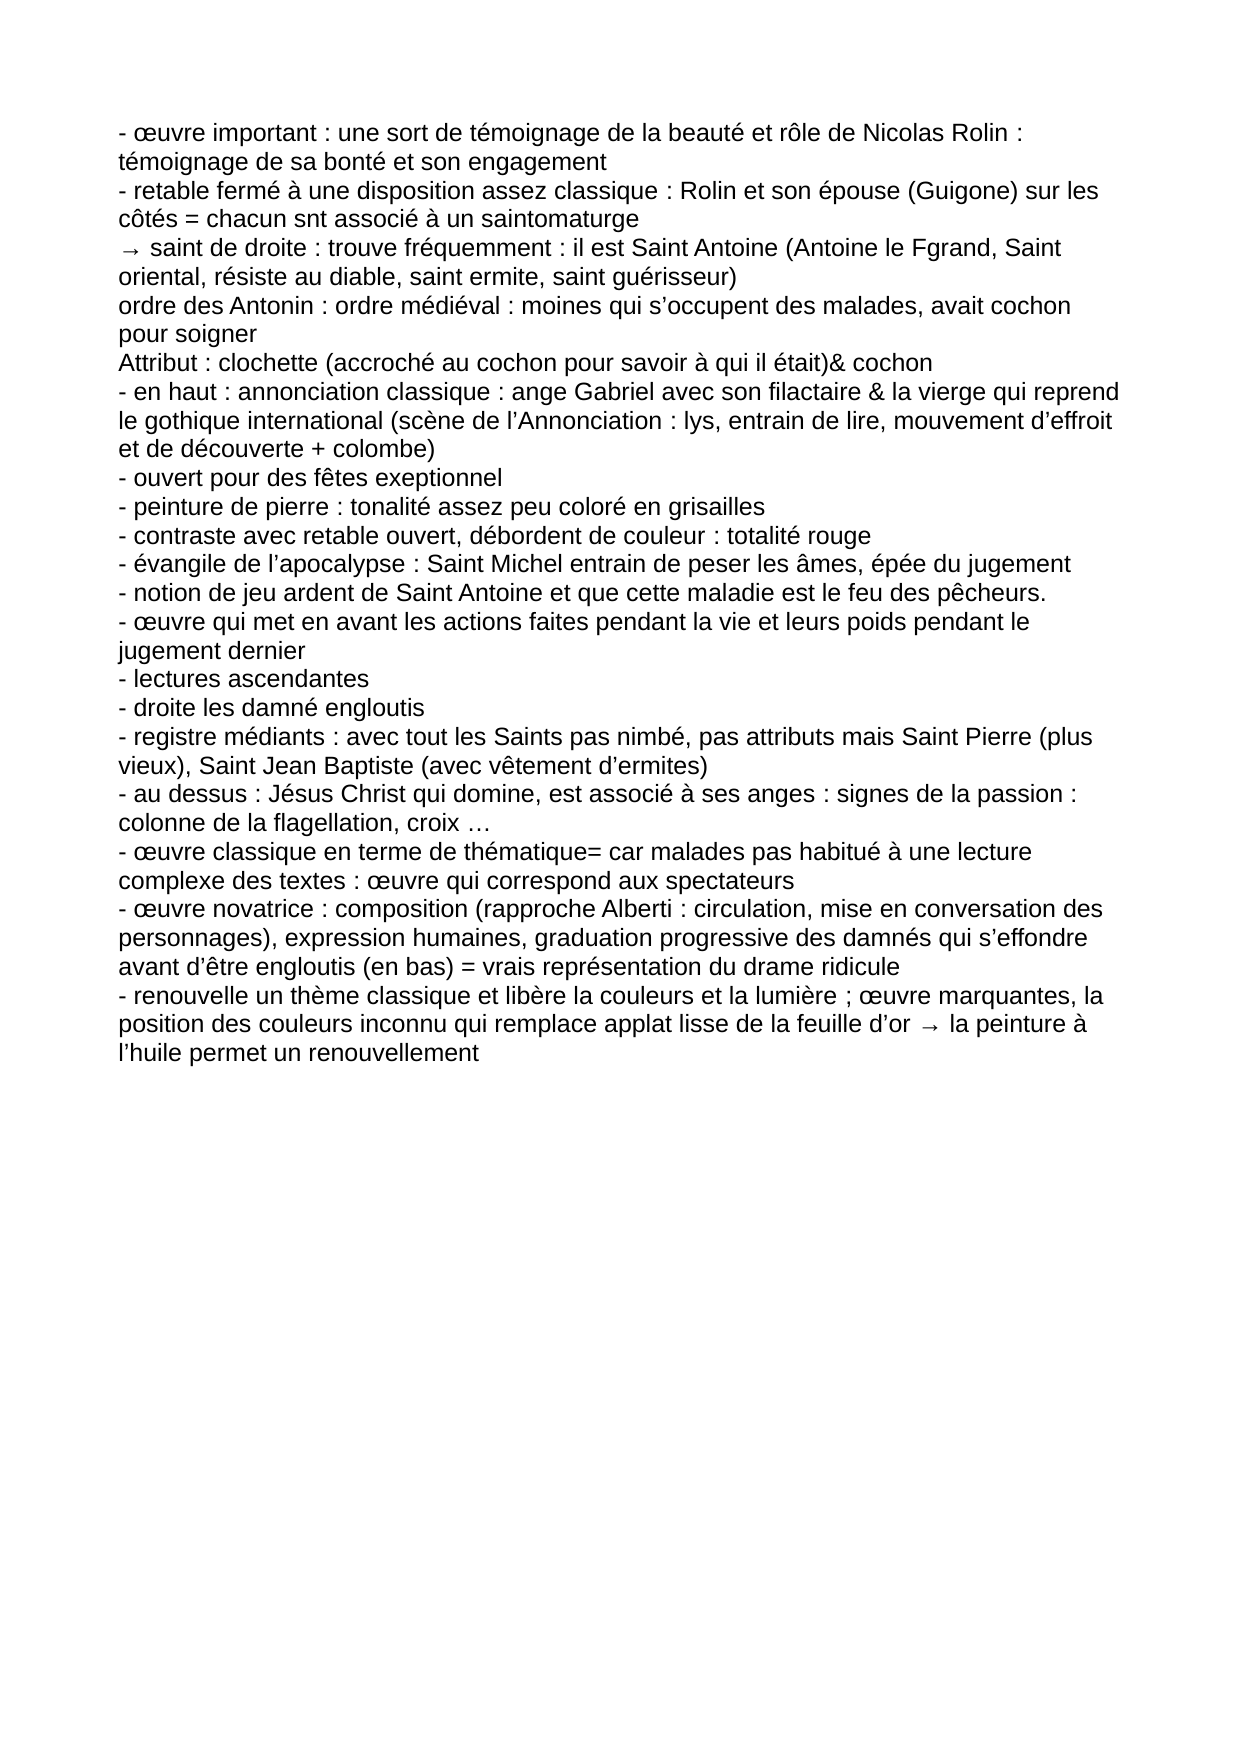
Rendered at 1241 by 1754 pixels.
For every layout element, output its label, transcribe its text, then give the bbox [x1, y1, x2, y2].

text - retable fermé à une disposition assez classique : Rolin et son épouse (Guigone) sur les côtés = chacun snt associé à un saintomaturge [118, 176, 1122, 233]
text - notion de jeu ardent de Saint Antoine et que cette maladie est le feu des pêcheurs. [118, 578, 1122, 607]
text - œuvre classique en terme de thématique= car malades pas habitué à une lecture complexe des textes : œuvre qui correspond aux spectateurs [118, 837, 1122, 894]
text - au dessus : Jésus Christ qui domine, est associé à ses anges : signes de la passion : colonne de la flagellation, croix … [118, 779, 1122, 837]
text - œuvre important : une sort de témoignage de la beauté et rôle de Nicolas Rolin : témoignage de sa bonté et son engagement [118, 118, 1122, 176]
text - évangile de l’apocalypse : Saint Michel entrain de peser les âmes, épée du jugement [118, 549, 1122, 578]
text ordre des Antonin : ordre médiéval : moines qui s’occupent des malades, avait cochon pour soigner [118, 291, 1122, 348]
text Attribut : clochette (accroché au cochon pour savoir à qui il était)& cochon [118, 348, 1122, 377]
text - contraste avec retable ouvert, débordent de couleur : totalité rouge [118, 521, 1122, 549]
text → saint de droite : trouve fréquemment : il est Saint Antoine (Antoine le Fgrand, Saint oriental, résiste au diable, saint ermite, saint guérisseur) [118, 233, 1122, 291]
text - en haut : annonciation classique : ange Gabriel avec son filactaire & la vierge qui reprend le gothique international (scène de l’Annonciation : lys, entrain de lire, mouvement d’effroit et de découverte + colombe) [118, 377, 1122, 463]
text - œuvre qui met en avant les actions faites pendant la vie et leurs poids pendant le jugement dernier [118, 607, 1122, 664]
text - renouvelle un thème classique et libère la couleurs et la lumière ; œuvre marquantes, la position des couleurs inconnu qui remplace applat lisse de la feuille d’or → la peinture à l’huile permet un renouvellement [118, 981, 1122, 1067]
text - peinture de pierre : tonalité assez peu coloré en grisailles [118, 492, 1122, 521]
text - droite les damné engloutis [118, 693, 1122, 722]
text - lectures ascendantes [118, 664, 1122, 693]
text - ouvert pour des fêtes exeptionnel [118, 463, 1122, 492]
text - registre médiants : avec tout les Saints pas nimbé, pas attributs mais Saint Pierre (plus vieux), Saint Jean Baptiste (avec vêtement d’ermites) [118, 722, 1122, 779]
text - œuvre novatrice : composition (rapproche Alberti : circulation, mise en conversation des personnages), expression humaines, graduation progressive des damnés qui s’effondre avant d’être engloutis (en bas) = vrais représentation du drame ridicule [118, 894, 1122, 981]
